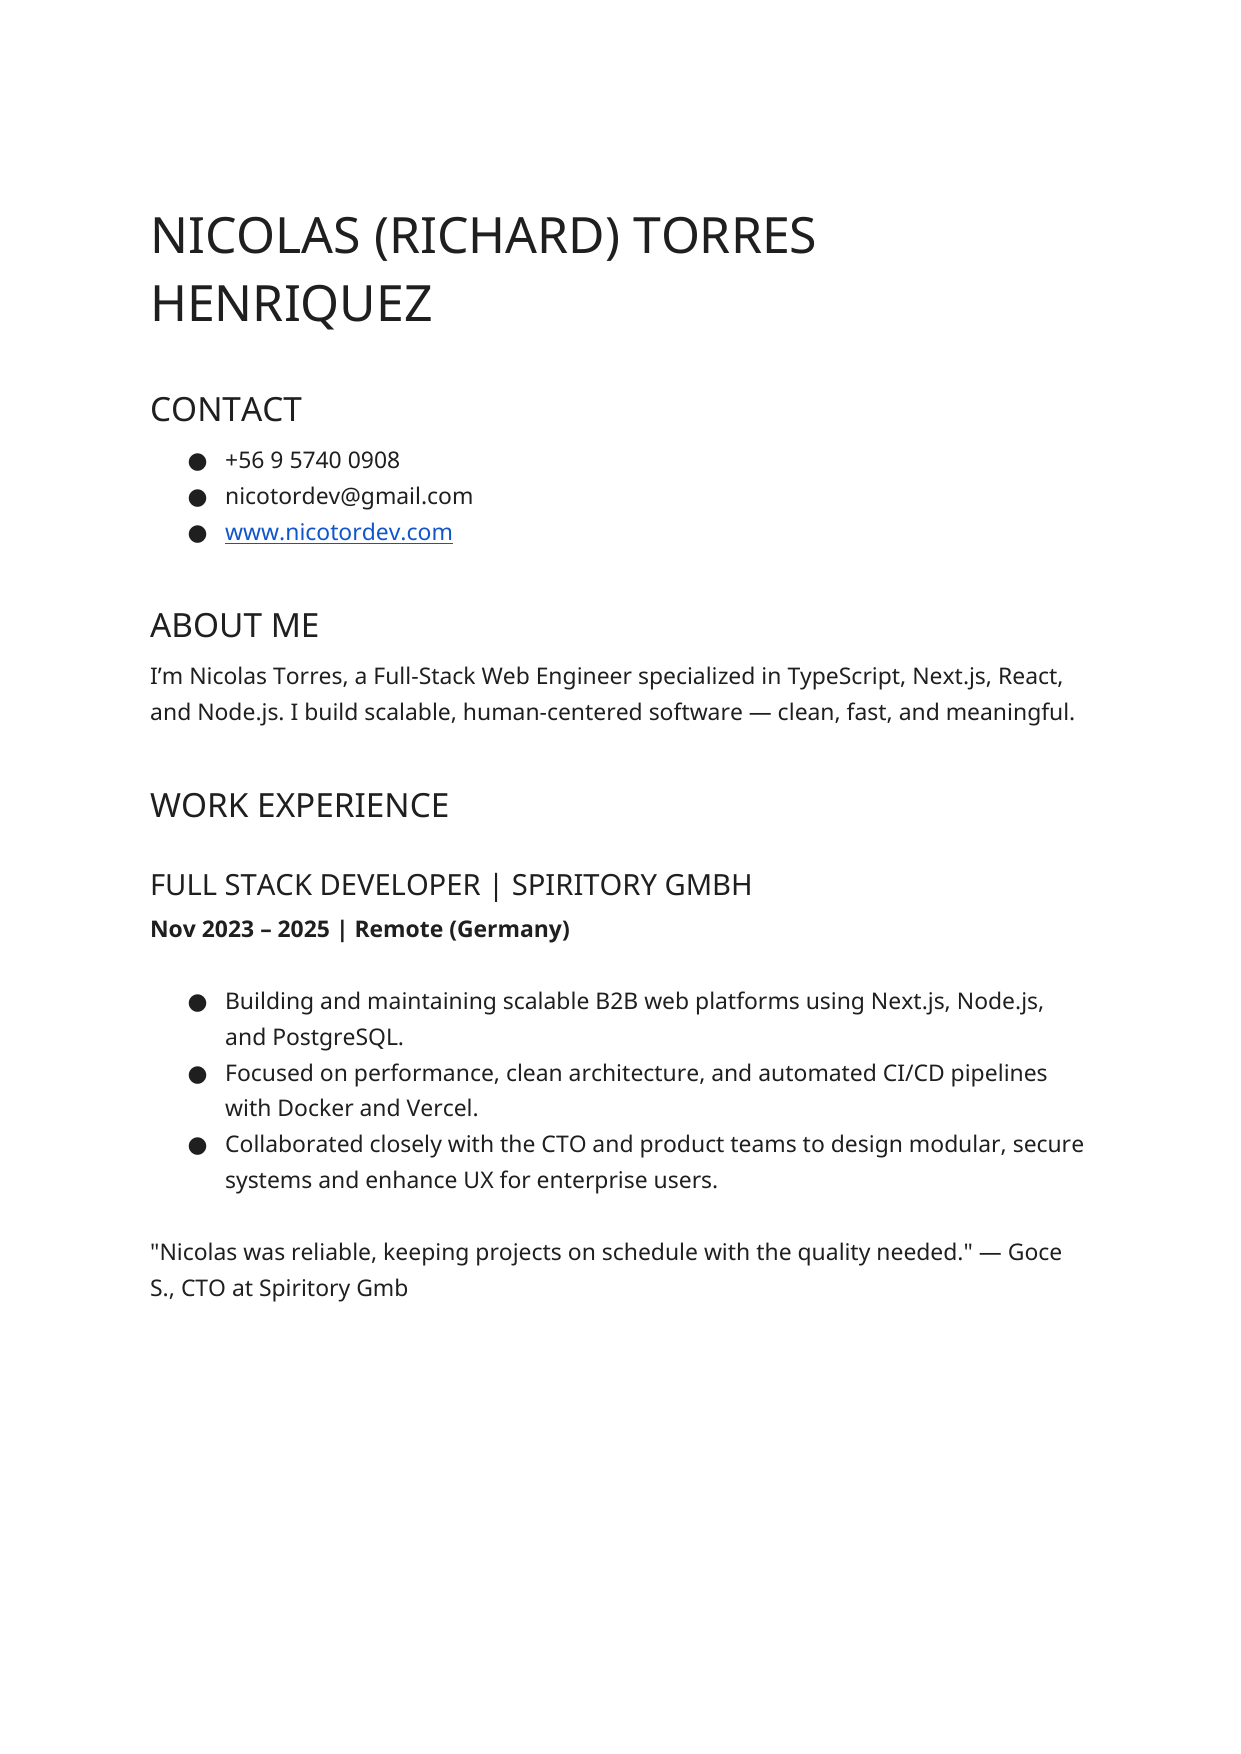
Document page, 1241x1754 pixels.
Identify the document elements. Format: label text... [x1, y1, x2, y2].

list www.nicotordev.com [187, 516, 1090, 547]
text "Nicolas was reliable, keeping projects on schedule with the quality needed." — Goce S., CTO at Spiritory Gmb [150, 1236, 1090, 1303]
subtitle ABOUT ME [150, 602, 1090, 647]
list nicotordev@gmail.com [187, 480, 1090, 511]
list +56 9 5740 0908 [187, 444, 1090, 475]
text I’m Nicolas Torres, a Full-Stack Web Engineer specialized in TypeScript, Next.js, React, and Node.js. I build scalable, human-centered software — clean, fast, and meaningful. [150, 660, 1090, 727]
text Nov 2023 – 2025 | Remote (Germany) [150, 913, 1090, 944]
title NICOLAS (RICHARD) TORRES HENRIQUEZ [150, 200, 1090, 336]
list Building and maintaining scalable B2B web platforms using Next.js, Node.js, and PostgreSQL. [187, 984, 1090, 1052]
subtitle CONTACT [150, 386, 1090, 432]
subtitle FULL STACK DEVELOPER | SPIRITORY GMBH [150, 865, 1090, 904]
list Focused on performance, clean architecture, and automated CI/CD pipelines with Docker and Vercel. [187, 1056, 1090, 1124]
subtitle WORK EXPERIENCE [150, 782, 1090, 827]
list Collaborated closely with the CTO and product teams to design modular, secure systems and enhance UX for enterprise users. [187, 1128, 1090, 1196]
